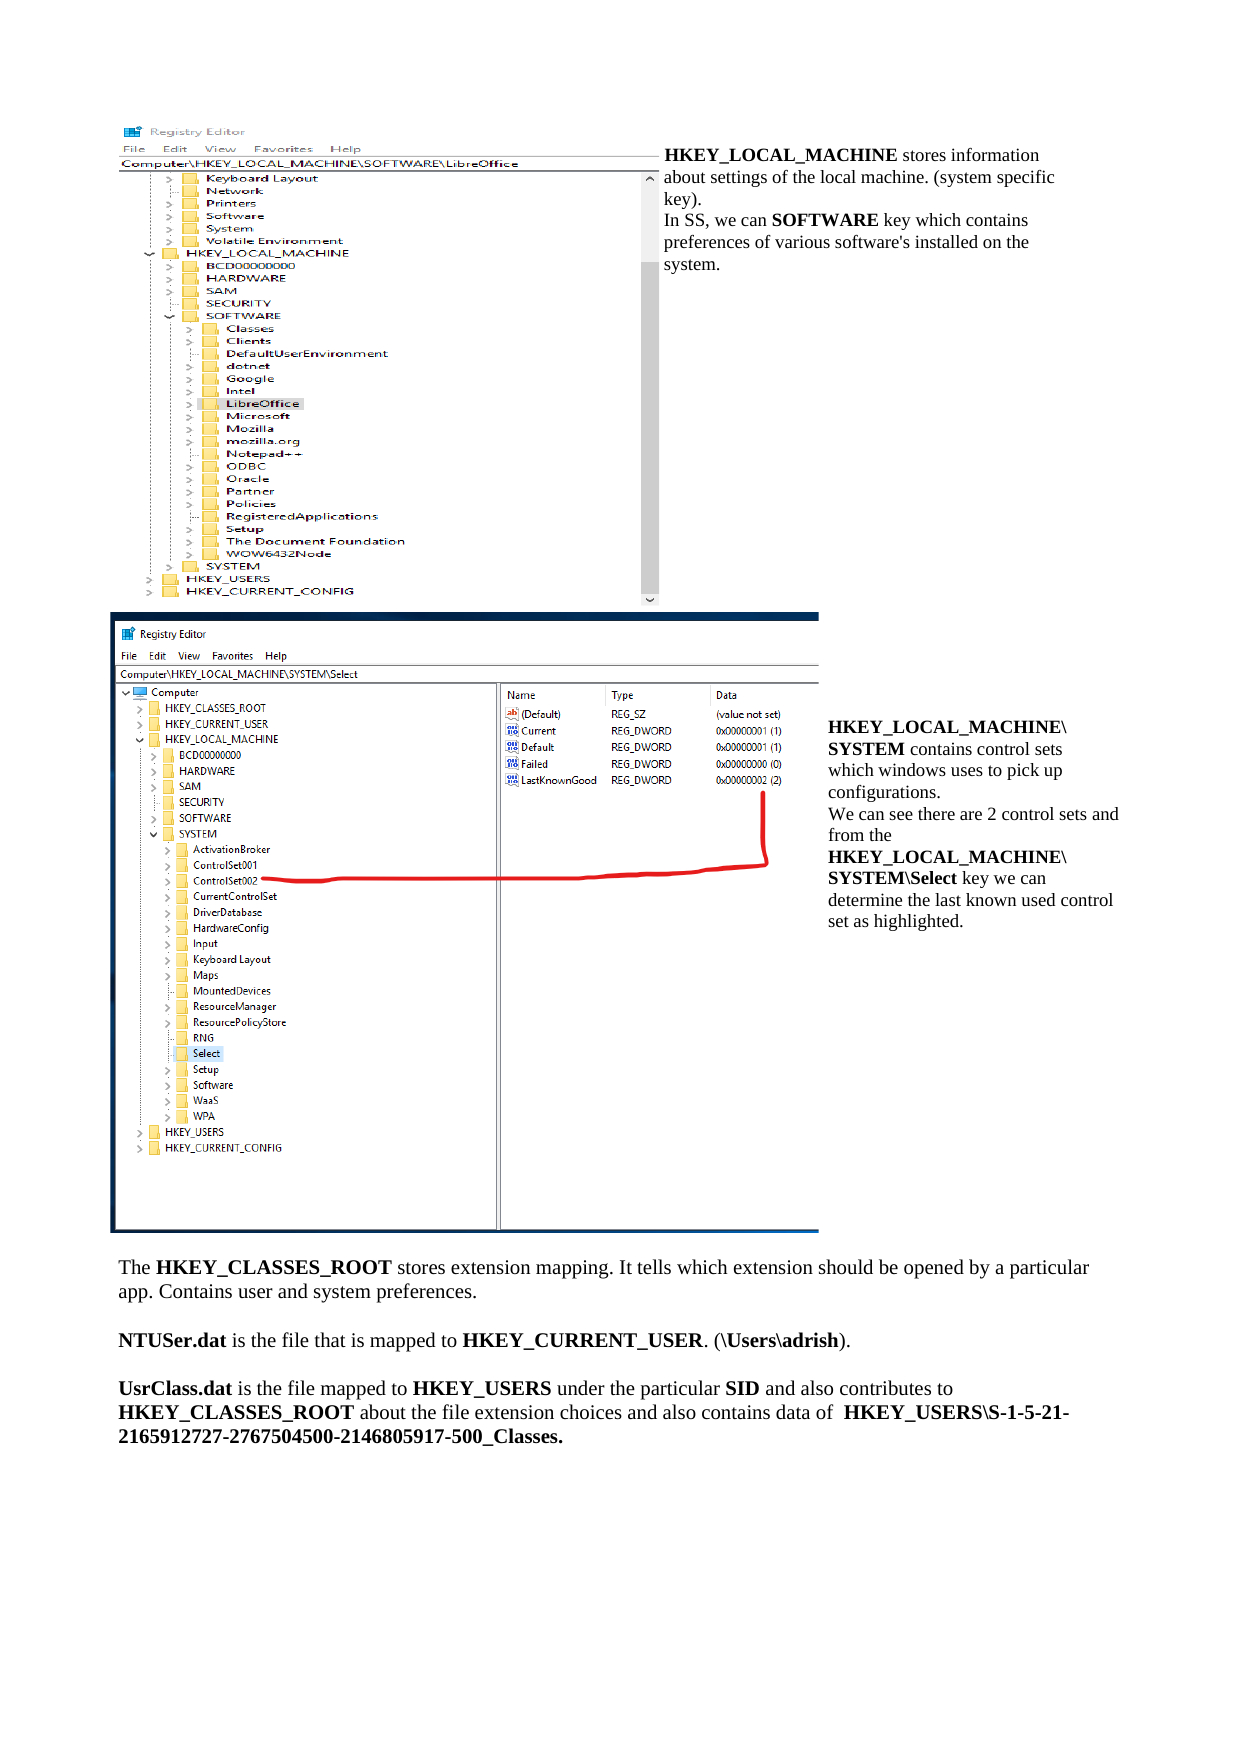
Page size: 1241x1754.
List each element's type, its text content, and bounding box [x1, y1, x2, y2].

text set as highlighted. [819, 910, 1122, 932]
text configurations. [819, 781, 1122, 802]
picture [110, 612, 819, 1233]
text which windows uses to pick up [819, 759, 1122, 781]
text We can see there are 2 control sets and [819, 802, 1122, 824]
picture [119, 123, 660, 606]
text from the [819, 824, 1122, 846]
text HKEY_LOCAL_MACHINE\ [819, 716, 1122, 738]
text UsrClass.dat is the file mapped to HKEY_USERS under the particular SID and also contributes to HKEY_CLASSES_ROOT about the file extension choices and also contains data of HKEY_USERS\S-1-5-21-2165912727-2767504500-2146805917-500_Classes. [118, 1376, 1122, 1448]
text about settings of the local machine. (system specific [660, 166, 1122, 188]
text HKEY_LOCAL_MACHINE stores information [660, 142, 1122, 166]
text system. [660, 252, 1122, 274]
text In SS, we can SOFTWARE key which contains [660, 209, 1122, 231]
text NTUSer.dat is the file that is mapped to HKEY_CURRENT_USER. (\Users\adrish). [118, 1327, 1122, 1352]
text determine the last known used control [819, 889, 1122, 910]
text HKEY_LOCAL_MACHINE\ [819, 846, 1122, 867]
text preferences of various software's installed on the [660, 231, 1122, 252]
text SYSTEM\Select key we can [819, 867, 1122, 889]
text key). [660, 188, 1122, 209]
text SYSTEM contains control sets [819, 738, 1122, 759]
text The HKEY_CLASSES_ROOT stores extension mapping. It tells which extension should be opened by a particular app. Contains user and system preferences. [118, 1255, 1122, 1303]
